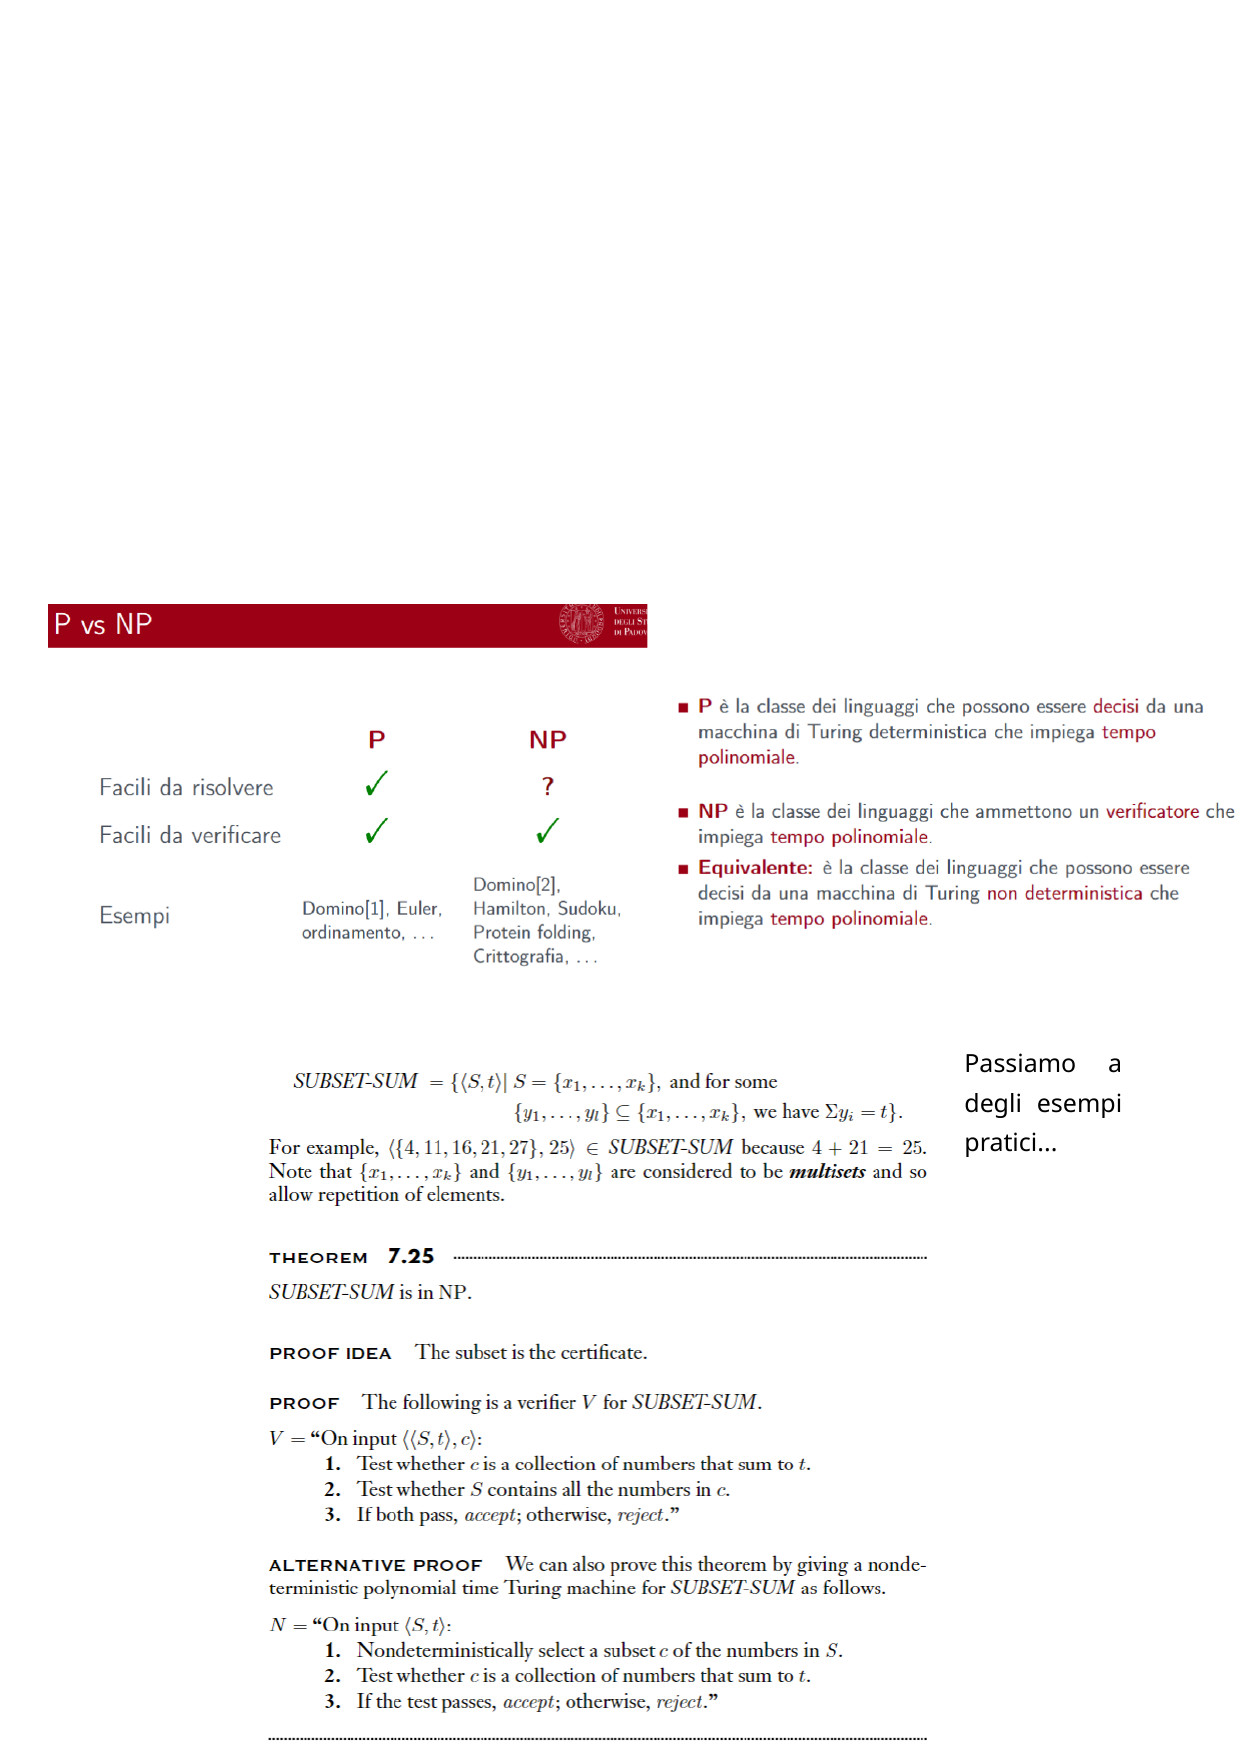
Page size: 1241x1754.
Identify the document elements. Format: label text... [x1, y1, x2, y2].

picture [48, 604, 648, 987]
picture [668, 678, 1241, 942]
picture [263, 1055, 964, 1754]
text Passiamo a degli esempi pratici... [118, 1046, 1122, 1159]
